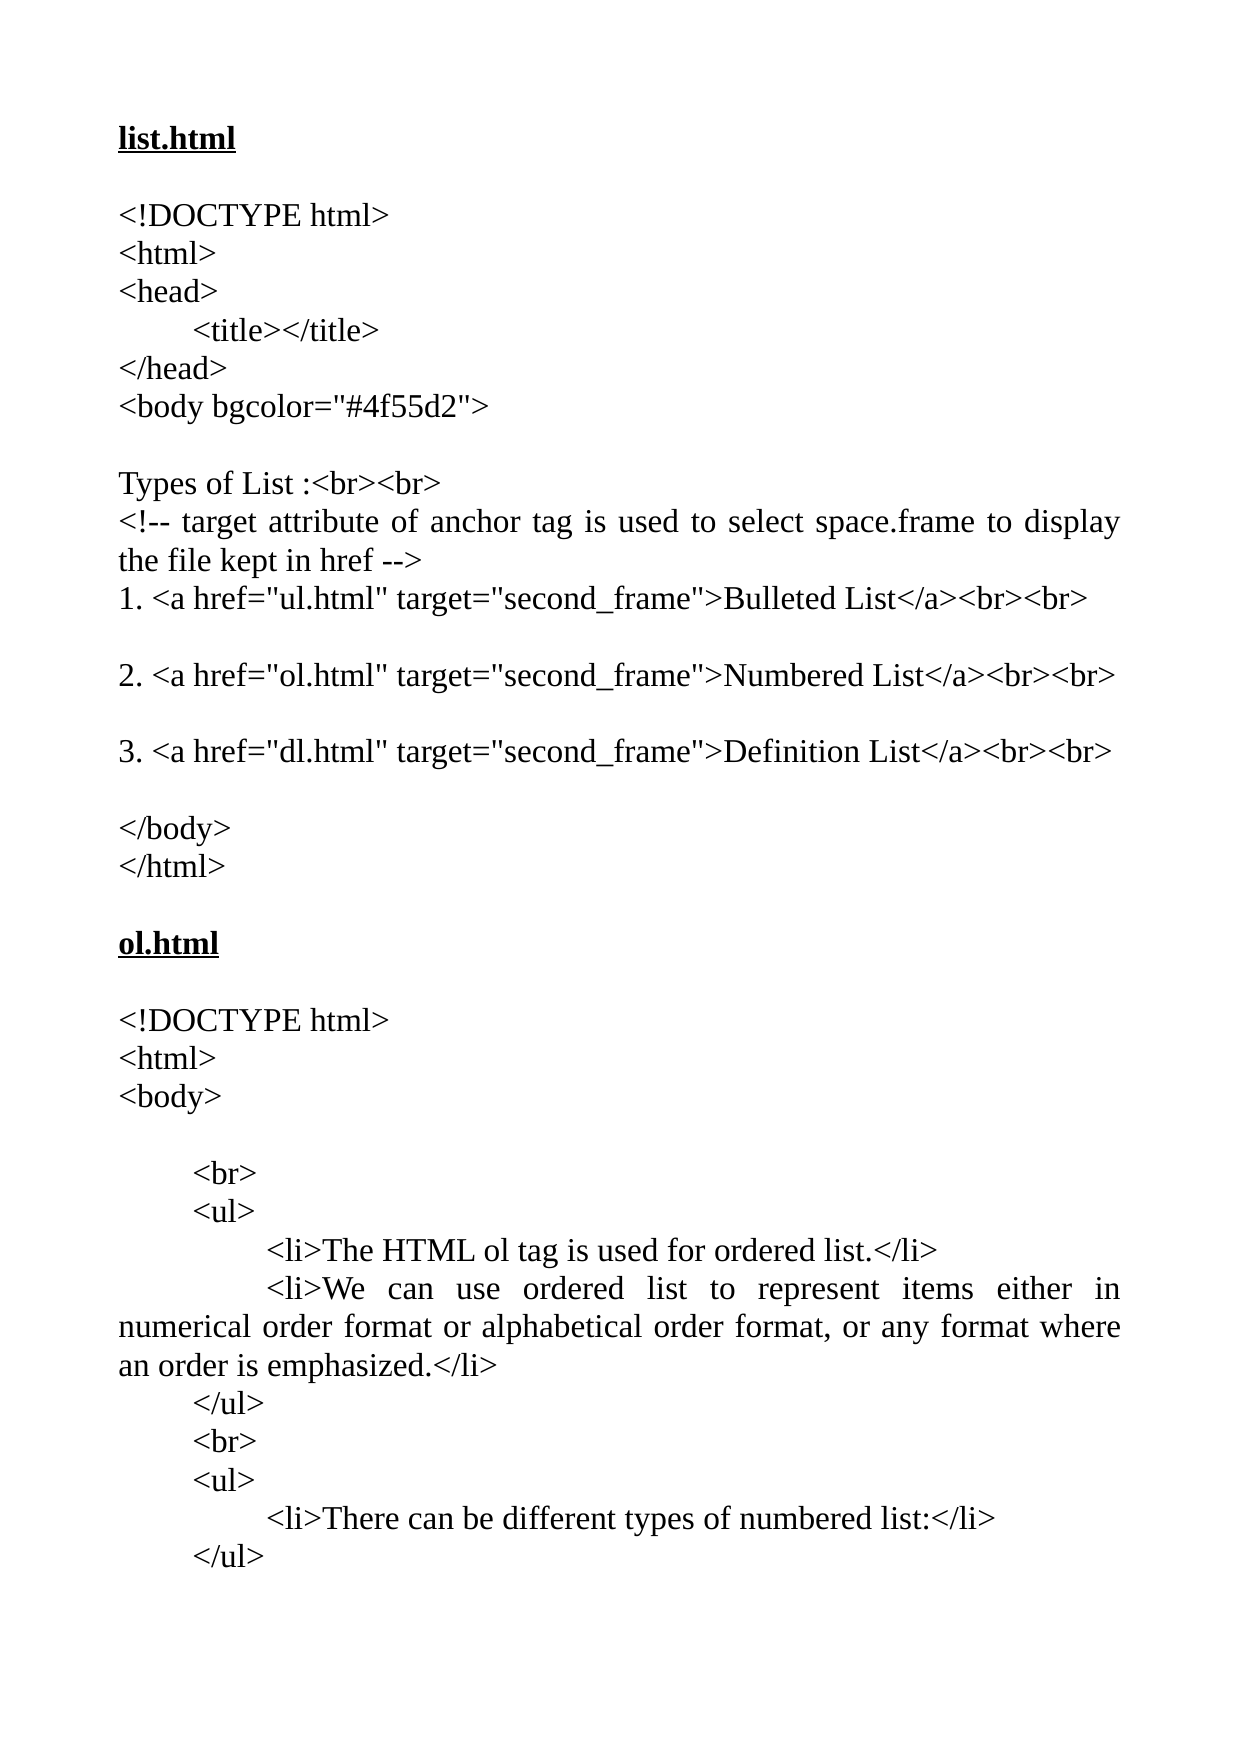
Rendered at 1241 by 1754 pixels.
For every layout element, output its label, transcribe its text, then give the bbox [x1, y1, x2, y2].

text </ul> [118, 1383, 1122, 1421]
text <body bgcolor="#4f55d2"> [118, 386, 1122, 425]
text <br> [118, 1421, 1122, 1460]
text <title></title> [118, 310, 1122, 348]
text <html> [118, 233, 1122, 271]
text <!DOCTYPE html> [118, 1000, 1122, 1038]
text list.html [118, 118, 1122, 156]
text ol.html [118, 923, 1122, 961]
text <li>There can be different types of numbered list:</li> [118, 1498, 1122, 1536]
text Types of List :<br><br> [118, 463, 1122, 501]
text <br> [118, 1153, 1122, 1191]
text </ul> [118, 1536, 1122, 1575]
text 2. <a href="ol.html" target="second_frame">Numbered List</a><br><br> [118, 655, 1122, 693]
text <li>We can use ordered list to represent items either in numerical order format or alphabetical order format, or any format where an order is emphasized.</li> [118, 1268, 1122, 1383]
text <!-- target attribute of anchor tag is used to select space.frame to display the file kept in href --> [118, 501, 1122, 578]
text </head> [118, 348, 1122, 386]
text </html> [118, 846, 1122, 885]
text <ul> [118, 1191, 1122, 1230]
text <ul> [118, 1460, 1122, 1498]
text 1. <a href="ul.html" target="second_frame">Bulleted List</a><br><br> [118, 578, 1122, 616]
text <li>The HTML ol tag is used for ordered list.</li> [118, 1230, 1122, 1268]
text <head> [118, 271, 1122, 310]
text <body> [118, 1076, 1122, 1115]
text <html> [118, 1038, 1122, 1076]
text <!DOCTYPE html> [118, 195, 1122, 233]
text 3. <a href="dl.html" target="second_frame">Definition List</a><br><br> [118, 731, 1122, 770]
text </body> [118, 808, 1122, 846]
